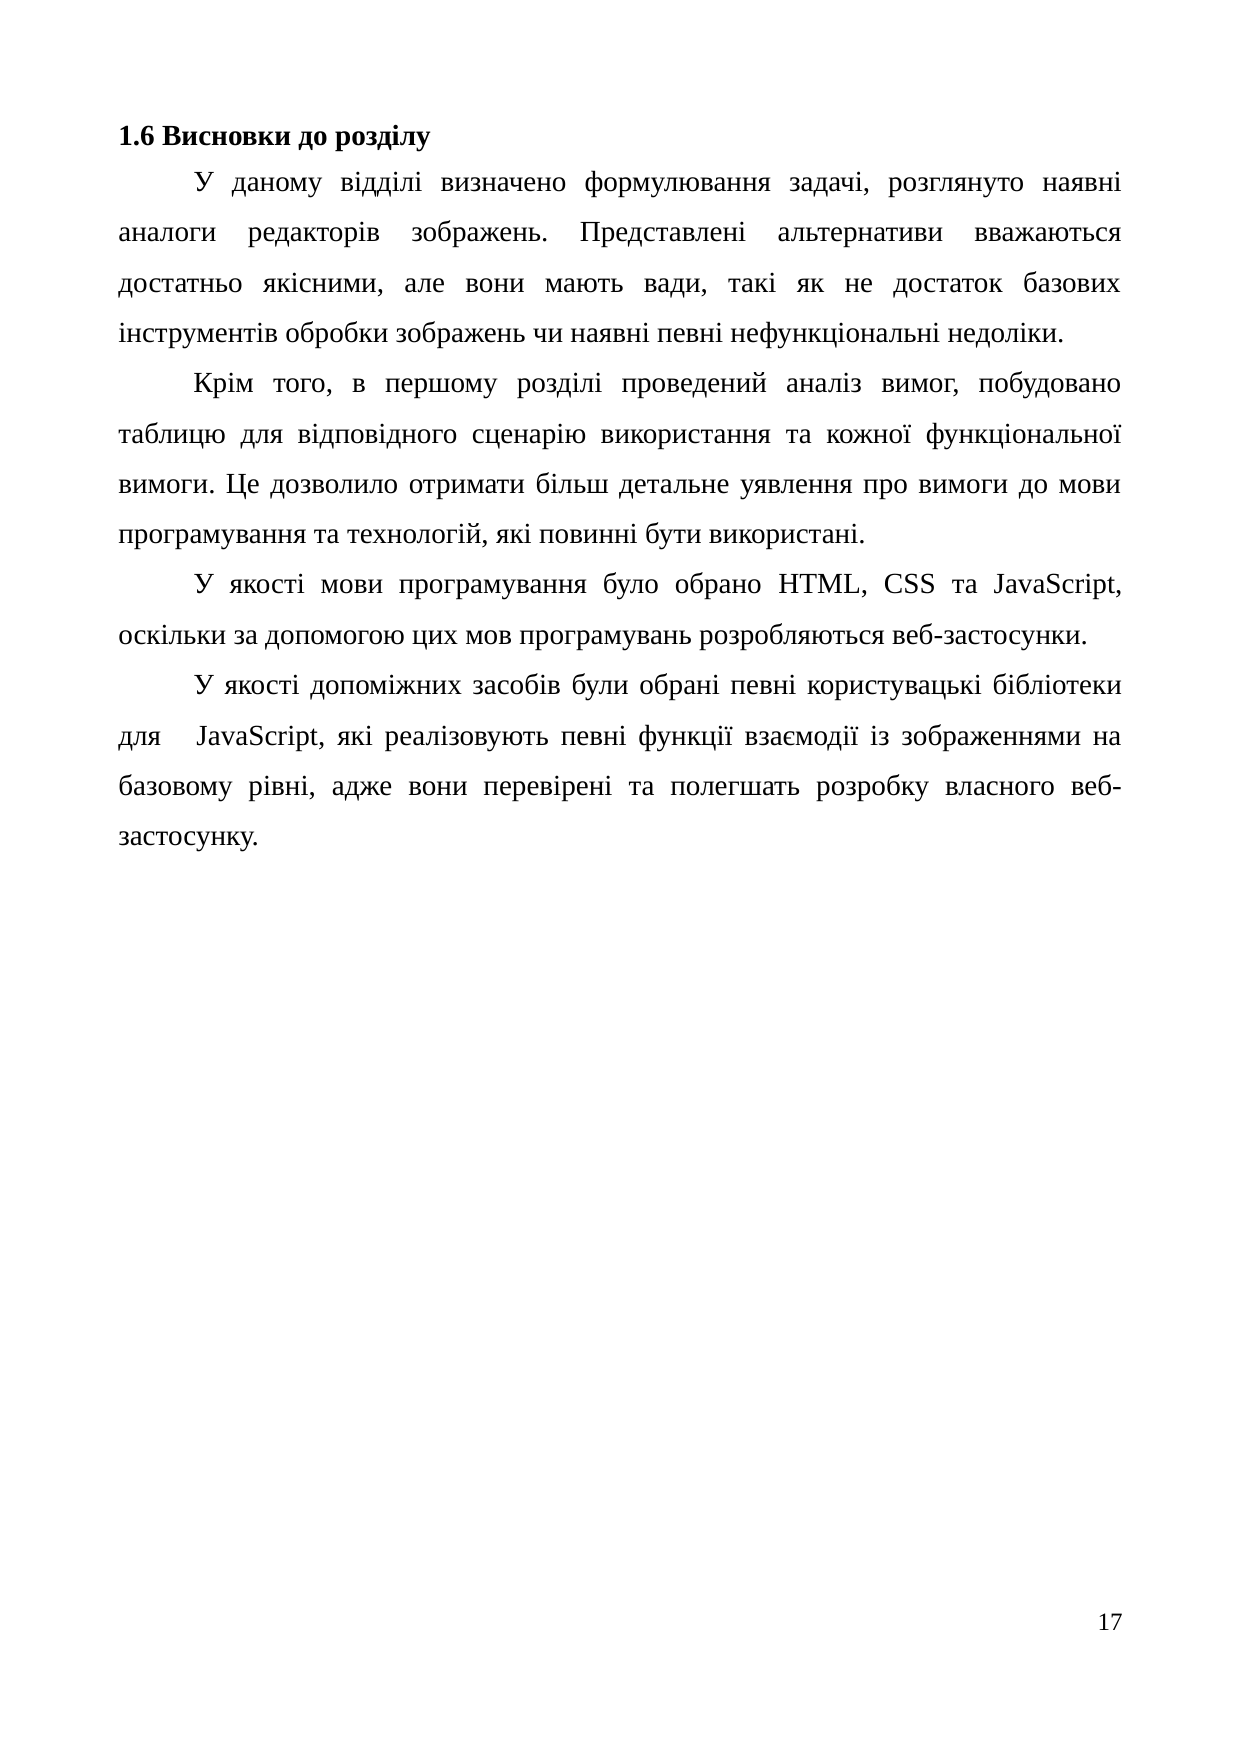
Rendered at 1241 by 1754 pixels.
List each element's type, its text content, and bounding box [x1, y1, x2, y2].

subtitle 1.6 Висновки до розділу [118, 118, 1122, 152]
text У якості мови програмування було обрано HTML, CSS та JavaScript, оскільки за допомогою цих мов програмувань розробляються веб-застосунки. [118, 567, 1122, 651]
text Крім того, в першому розділі проведений аналіз вимог, побудовано таблицю для відповідного сценарію використання та кожної функціональної вимоги. Це дозволило отримати більш детальне уявлення про вимоги до мови програмування та технологій, які повинні бути використані. [118, 365, 1122, 550]
text У даному відділі визначено формулювання задачі, розглянуто наявні аналоги редакторів зображень. Представлені альтернативи вважаються достатньо якісними, але вони мають вади, такі як не достаток базових інструментів обробки зображень чи наявні певні нефункціональні недоліки. [118, 164, 1122, 349]
text У якості допоміжних засобів були обрані певні користувацькі бібліотеки для JavaScript, які реалізовують певні функції взаємодії із зображеннями на базовому рівні, адже вони перевірені та полегшать розробку власного веб-застосунку. [118, 667, 1122, 852]
